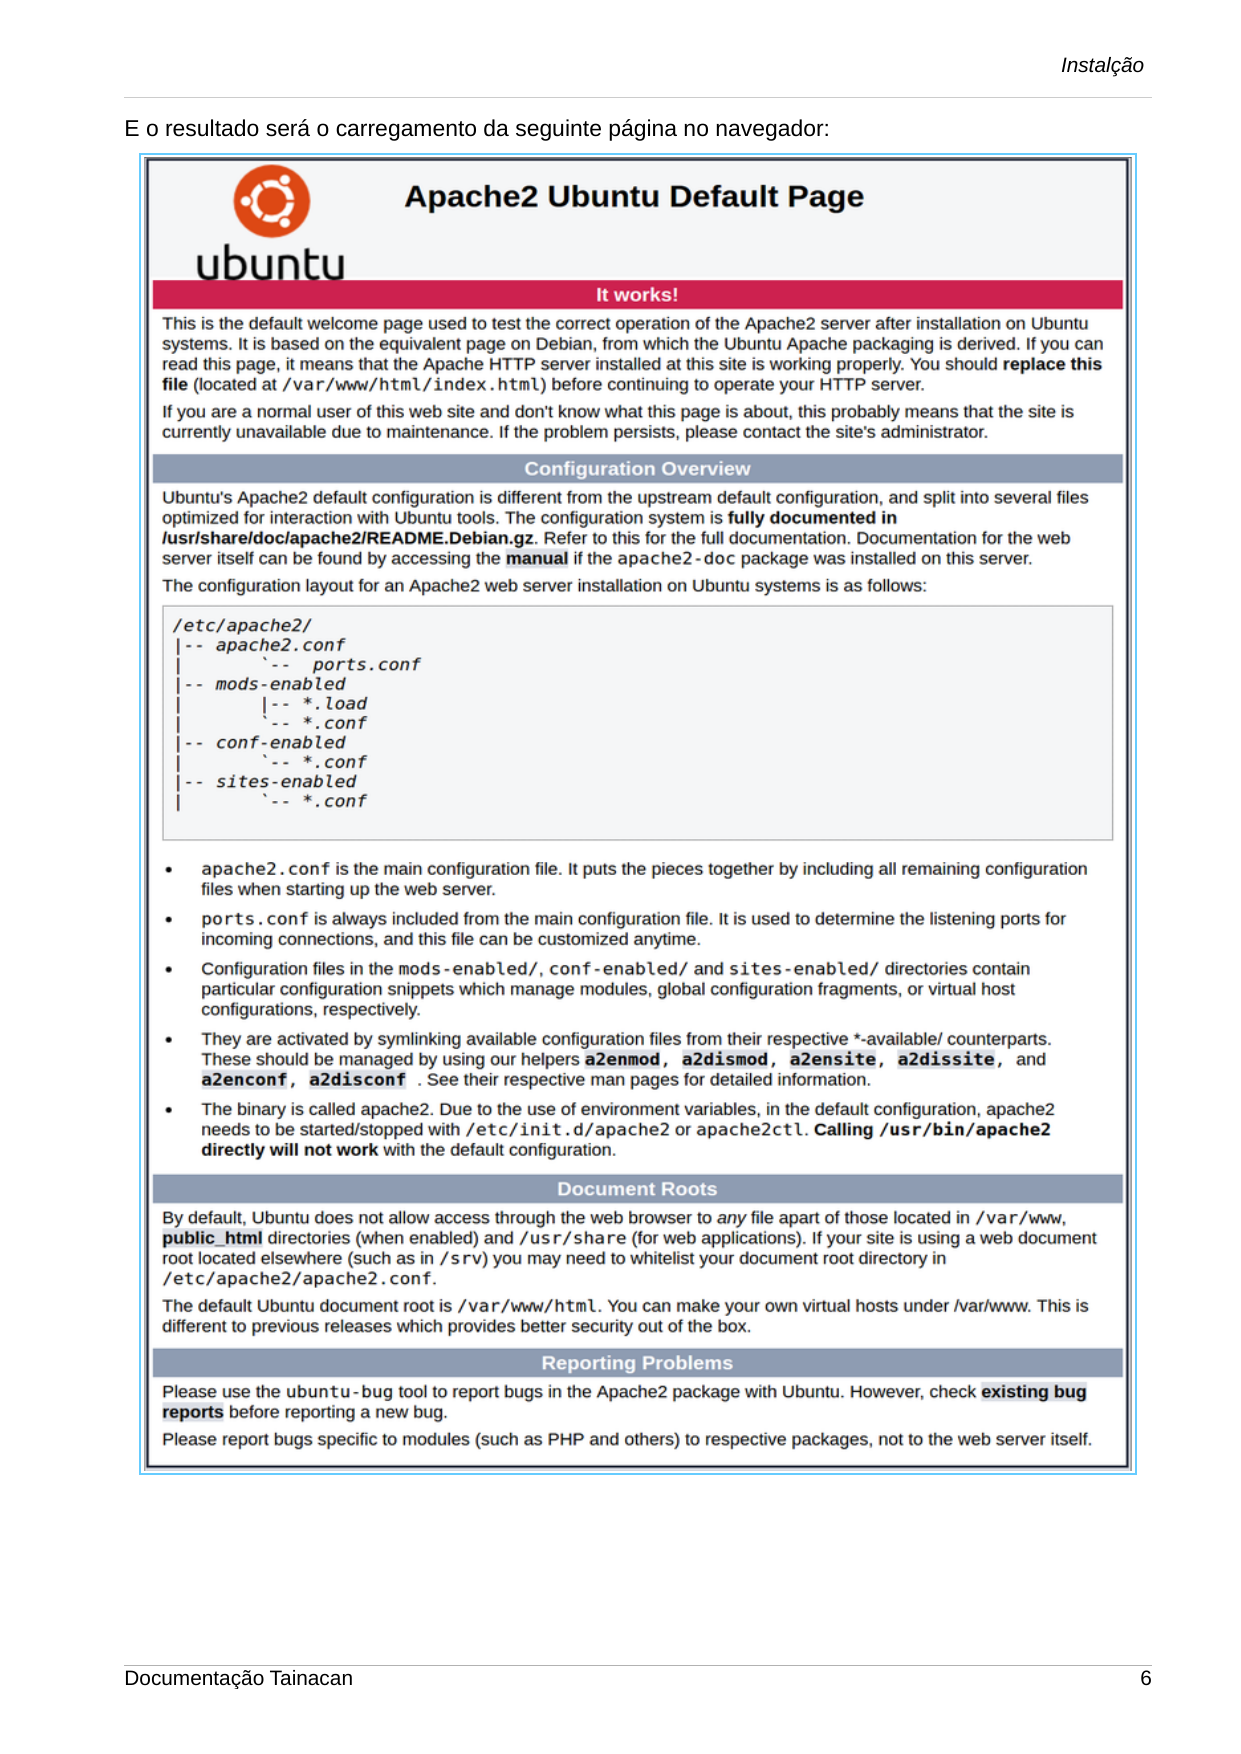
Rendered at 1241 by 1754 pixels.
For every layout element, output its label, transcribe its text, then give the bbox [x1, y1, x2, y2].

table_header Instalção [124, 47, 1152, 97]
picture [144, 157, 1132, 1471]
text E o resultado será o carregamento da seguinte página no navegador: [124, 115, 1152, 141]
